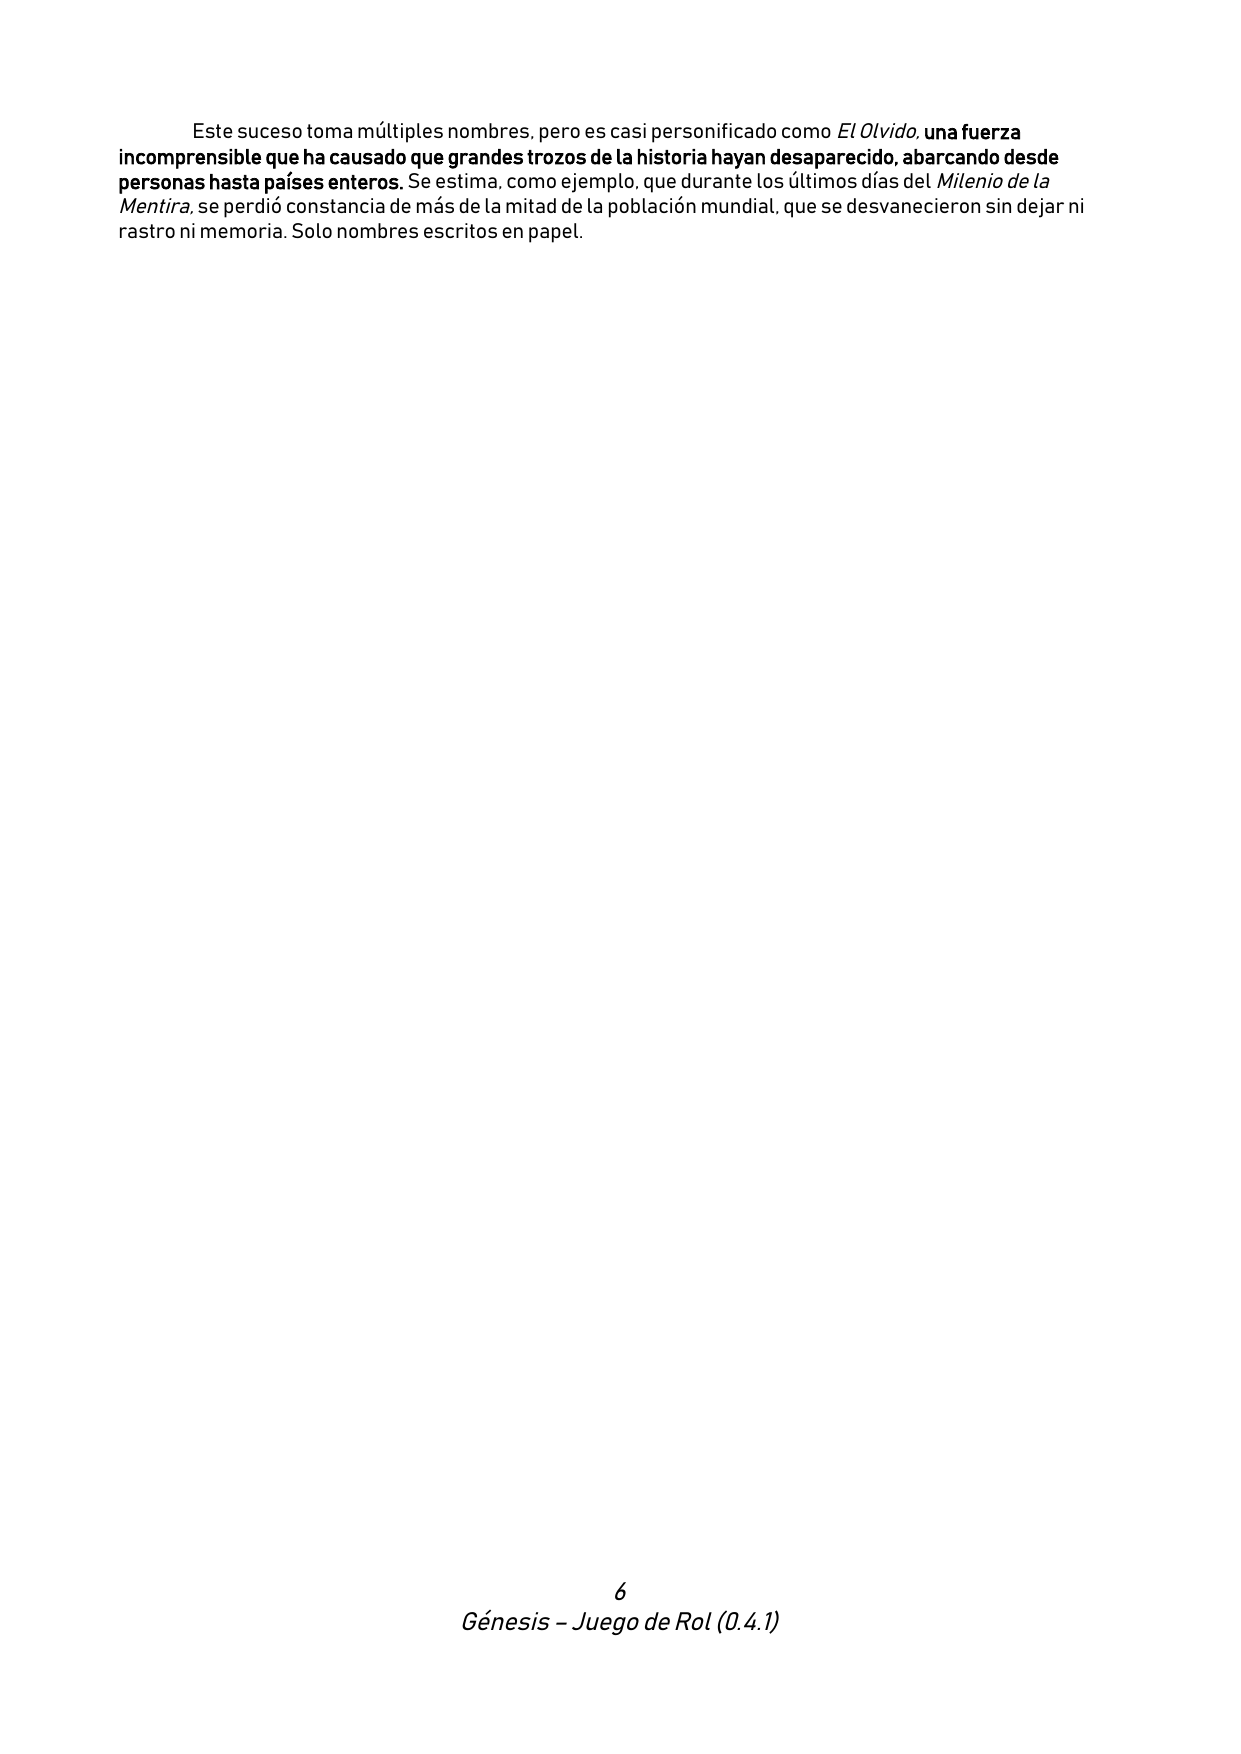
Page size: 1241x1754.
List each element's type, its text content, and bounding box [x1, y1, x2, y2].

text Este suceso toma múltiples nombres, pero es casi personificado como El Olvido, una fuerza incomprensible que ha causado que grandes trozos de la historia hayan desaparecido, abarcando desde personas hasta países enteros. Se estima, como ejemplo, que durante los últimos días del Milenio de la Mentira, se perdió constancia de más de la mitad de la población mundial, que se desvanecieron sin dejar ni rastro ni memoria. Solo nombres escritos en papel. [118, 118, 1122, 243]
